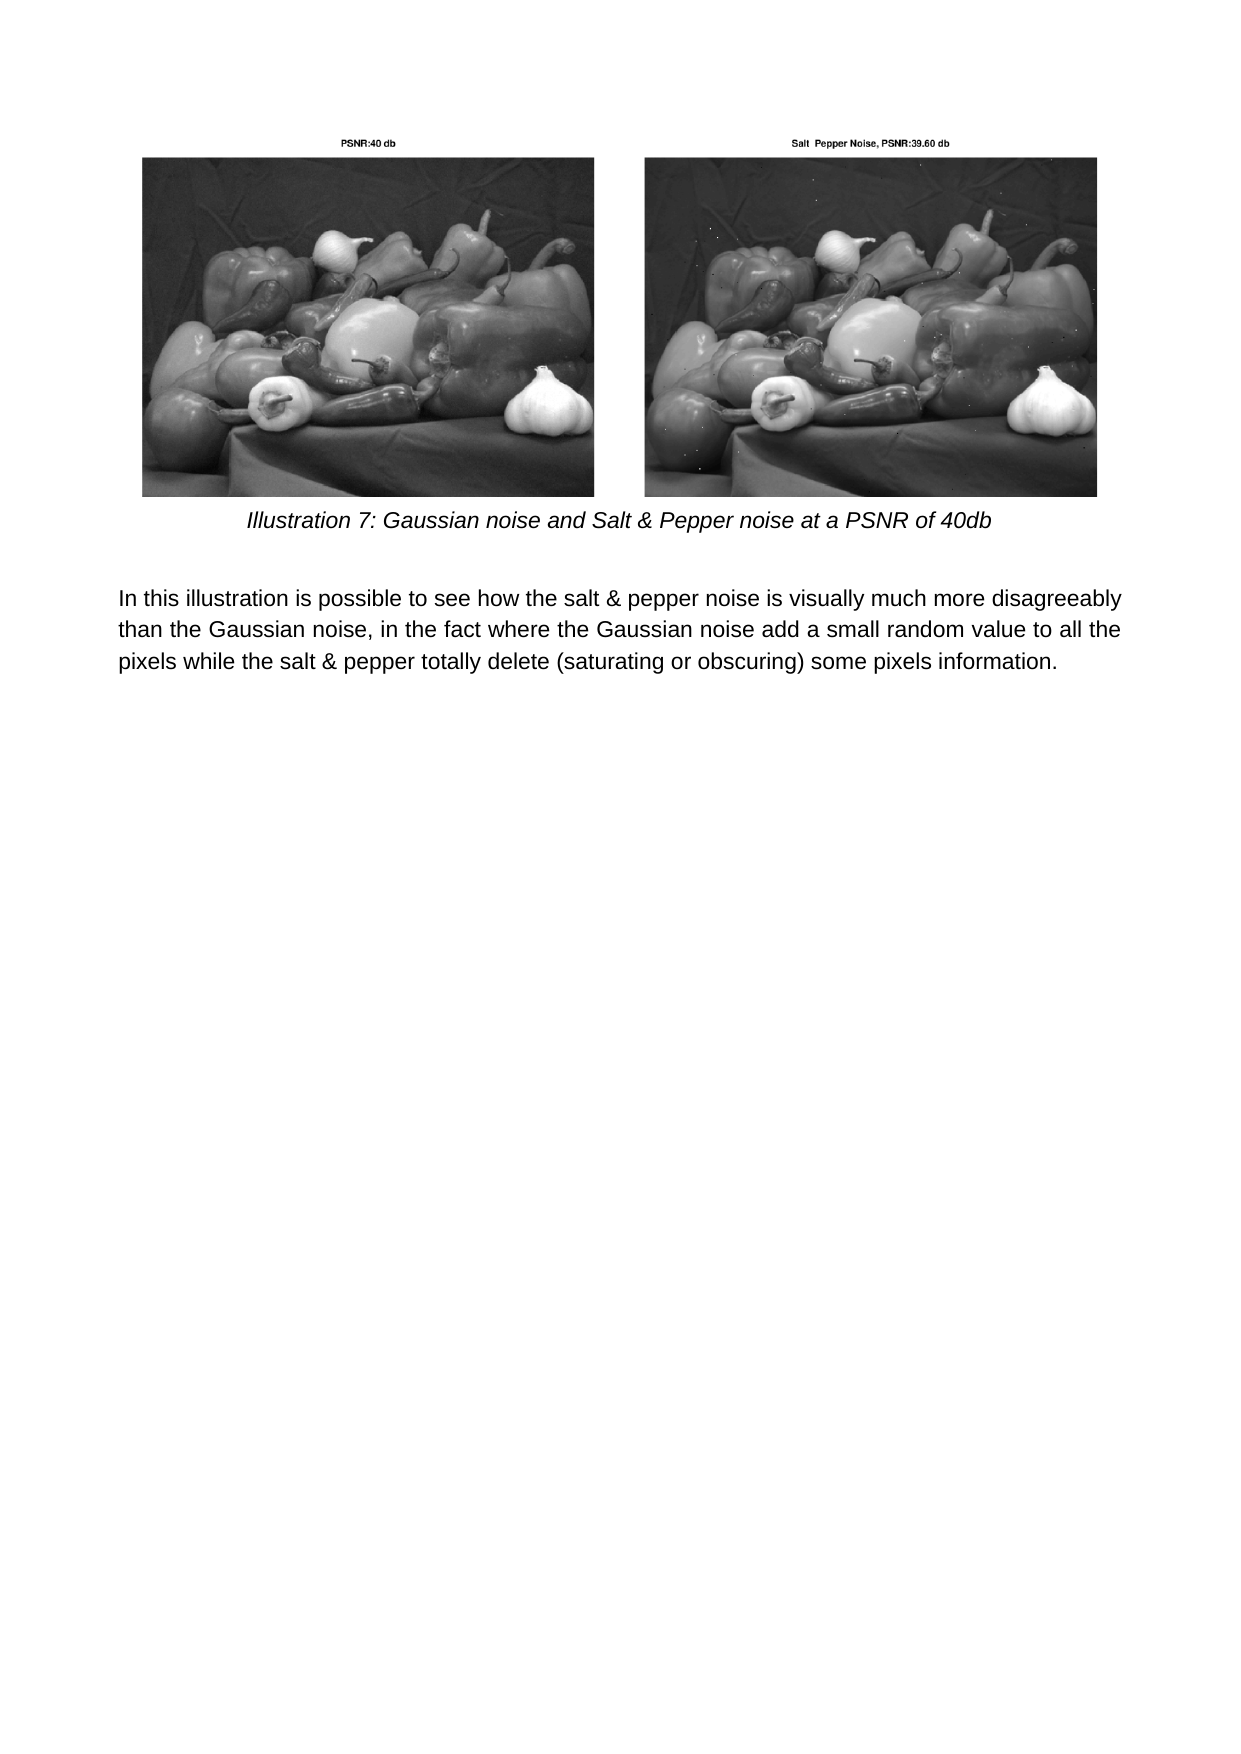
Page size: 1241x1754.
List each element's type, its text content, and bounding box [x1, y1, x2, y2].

text Illustration 7: Gaussian noise and Salt & Pepper noise at a PSNR of 40db [118, 507, 1122, 533]
picture [118, 130, 1123, 507]
text In this illustration is possible to see how the salt & pepper noise is visually much more disagreeably than the Gaussian noise, in the fact where the Gaussian noise add a small random value to all the pixels while the salt & pepper totally delete (saturating or obscuring) some pixels information. [118, 585, 1122, 674]
